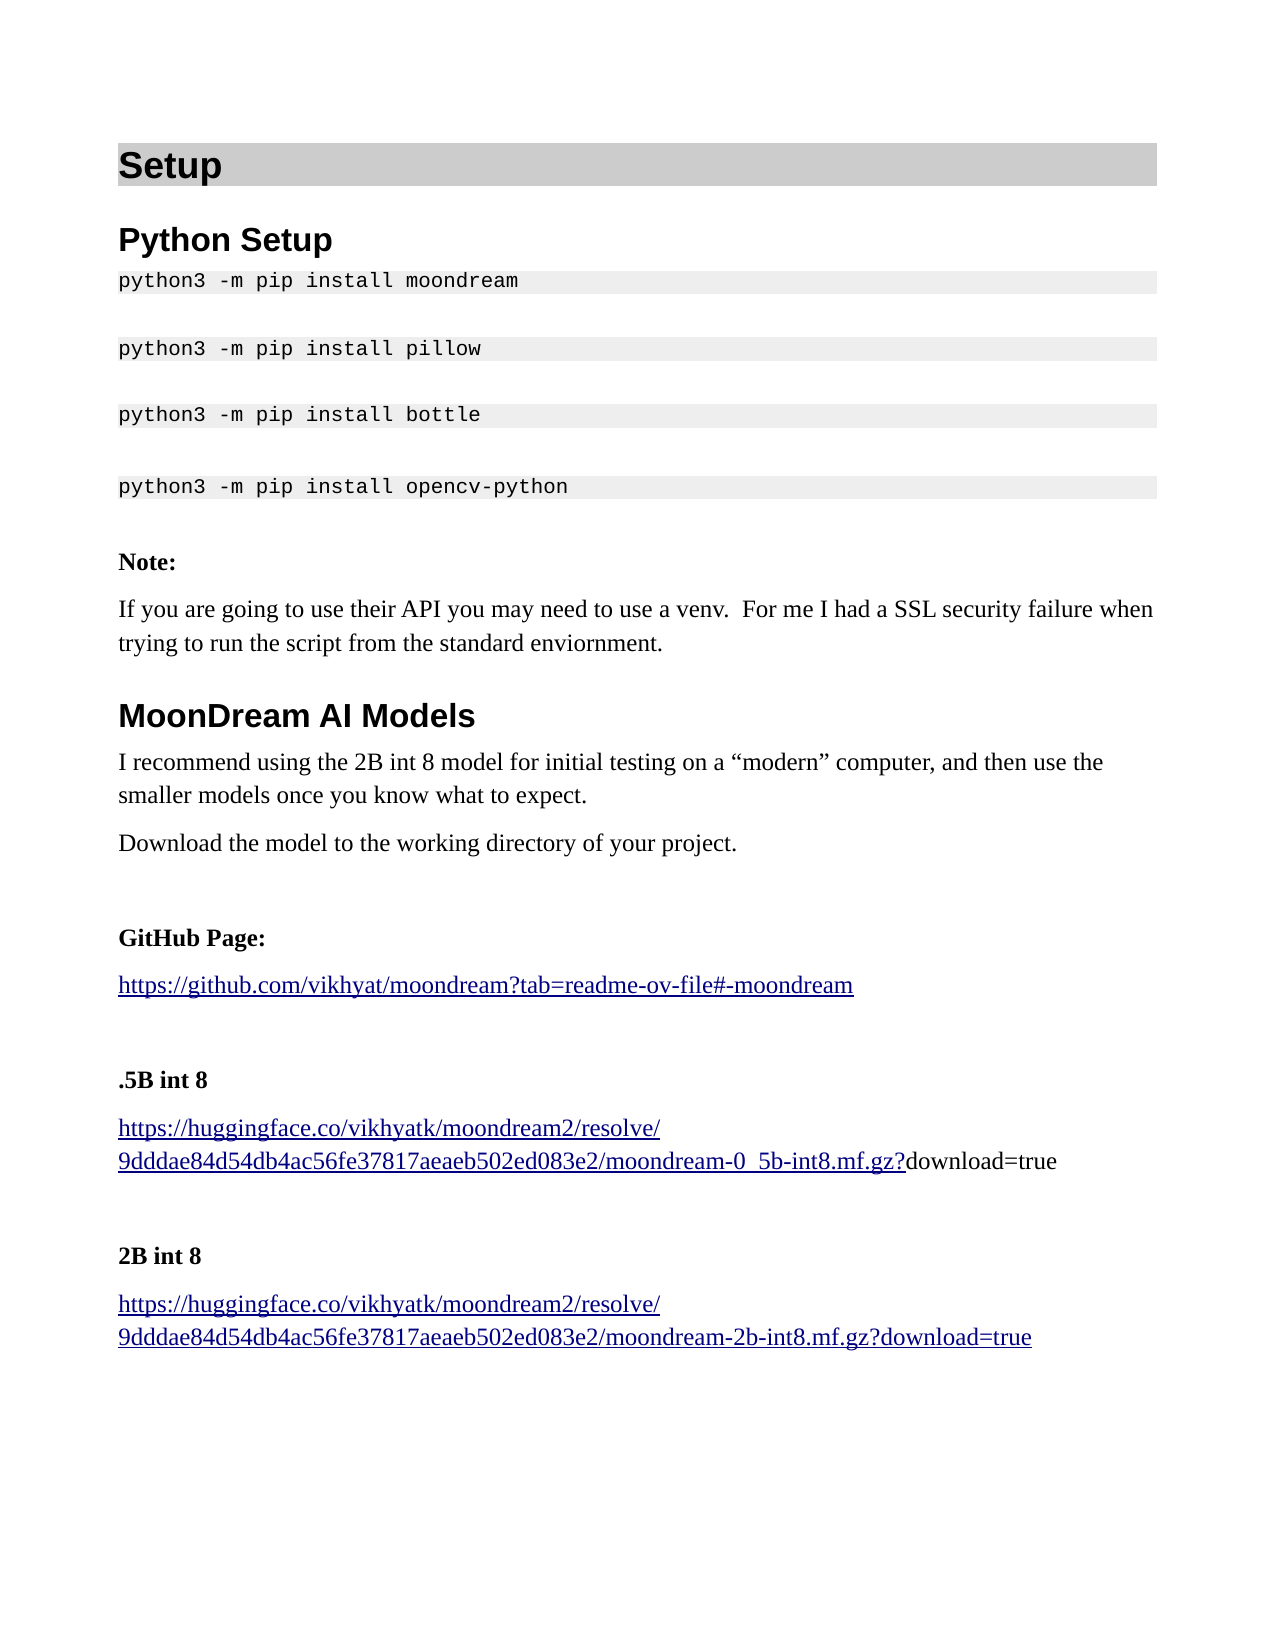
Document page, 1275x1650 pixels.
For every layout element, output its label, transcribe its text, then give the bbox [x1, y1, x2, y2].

text python3 -m pip install bottle [118, 404, 1157, 428]
text GitHub Page: [118, 923, 1157, 952]
text python3 -m pip install pillow [118, 337, 1157, 361]
text https://huggingface.co/vikhyatk/moondream2/resolve/9dddae84d54db4ac56fe37817aeaeb502ed083e2/moondream-0_5b-int8.mf.gz?download=true [118, 1113, 1157, 1175]
subtitle Python Setup [118, 219, 1157, 258]
text Note: [118, 547, 1157, 576]
text If you are going to use their API you may need to use a venv. For me I had a SSL security failure when trying to run the script from the standard enviornment. [118, 594, 1157, 656]
text python3 -m pip install opencv-python [118, 476, 1157, 499]
subtitle MoonDream AI Models [118, 696, 1157, 734]
text Download the model to the working directory of your project. [118, 828, 1157, 856]
text I recommend using the 2B int 8 model for initial testing on a “modern” computer, and then use the smaller models once you know what to expect. [118, 747, 1157, 809]
text python3 -m pip install moondream [118, 271, 1157, 294]
text https://huggingface.co/vikhyatk/moondream2/resolve/9dddae84d54db4ac56fe37817aeaeb502ed083e2/moondream-2b-int8.mf.gz?download=true [118, 1289, 1157, 1351]
text 2B int 8 [118, 1241, 1157, 1270]
text https://github.com/vikhyat/moondream?tab=readme-ov-file#-moondream [118, 970, 1157, 999]
subtitle Setup [118, 143, 1157, 186]
text .5B int 8 [118, 1066, 1157, 1094]
